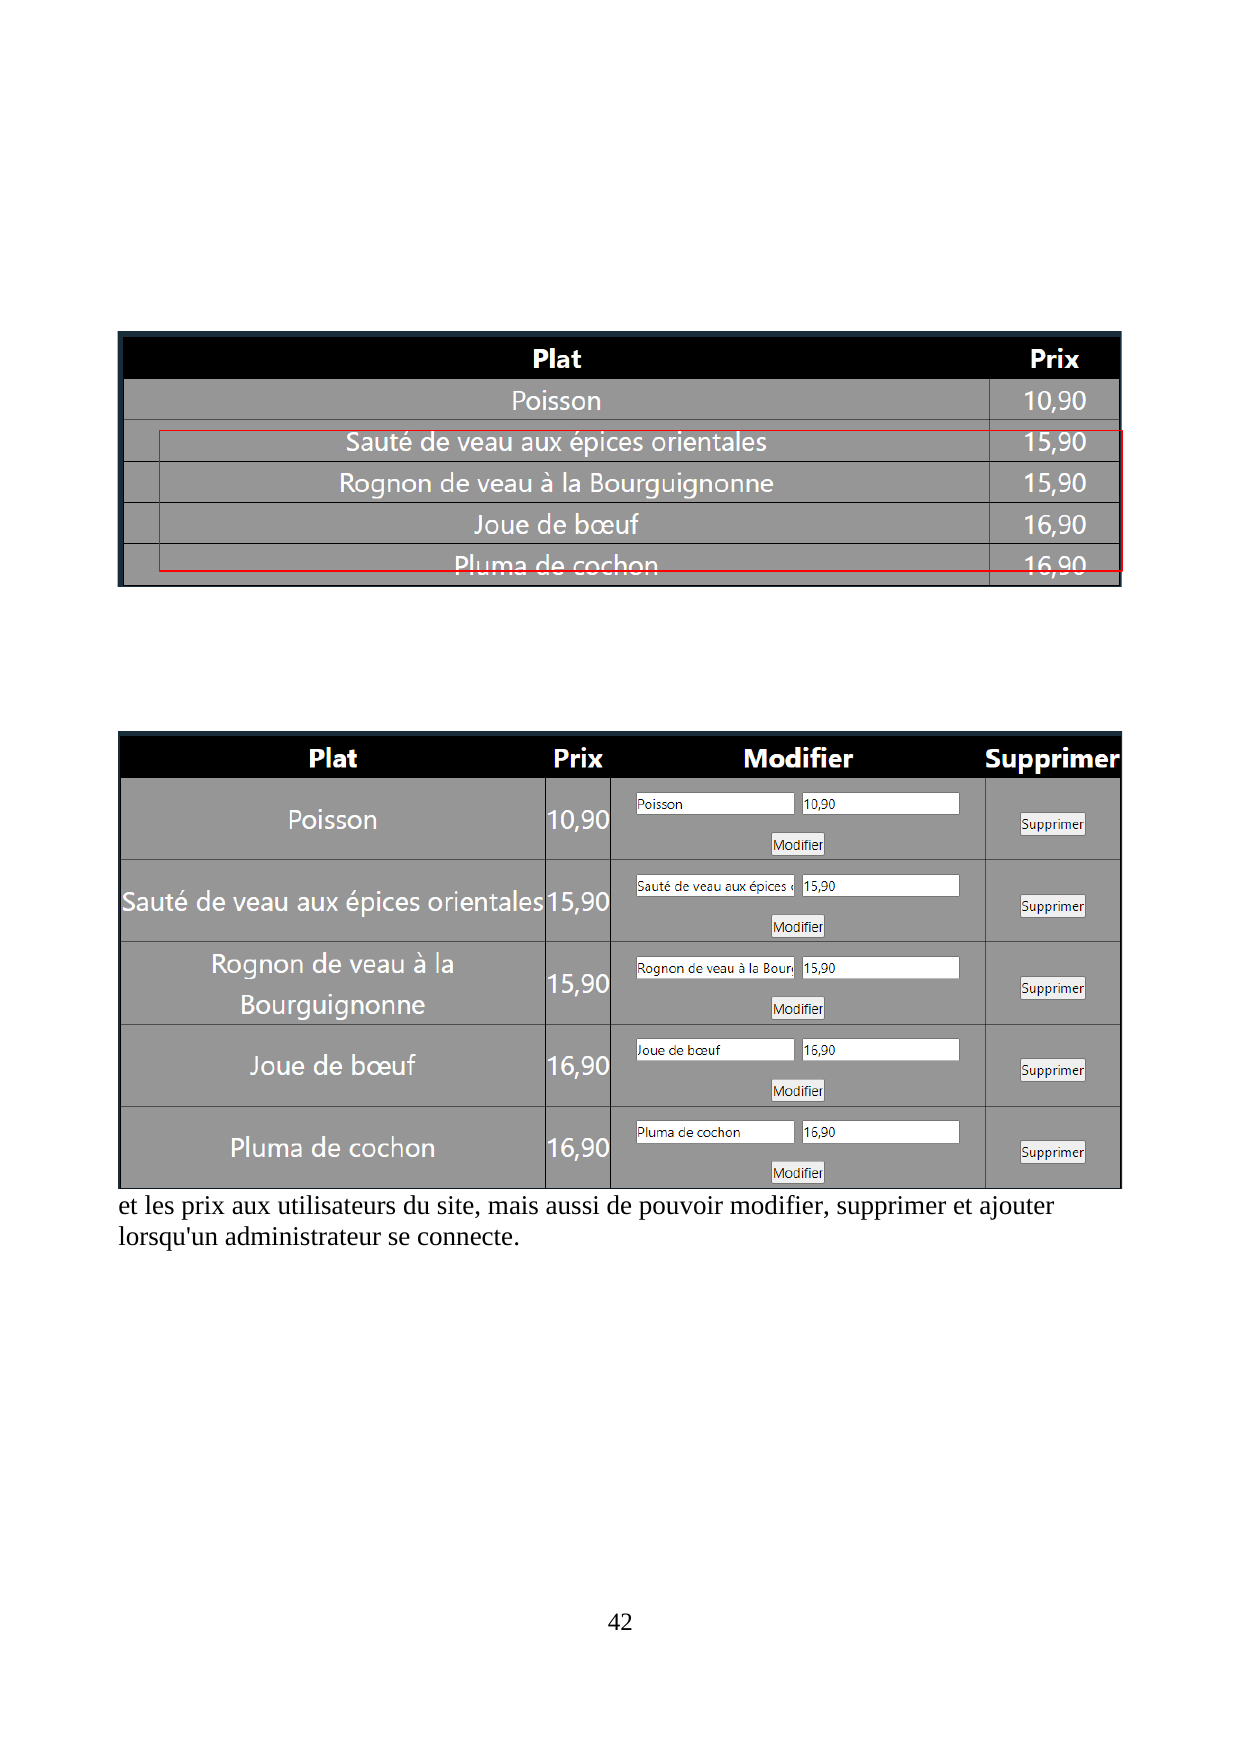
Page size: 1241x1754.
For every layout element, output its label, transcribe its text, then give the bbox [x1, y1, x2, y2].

picture [118, 731, 1123, 1189]
text Sur ma page nommée "La Carte", se trouve un tableau permettant d’afficher les plats et les prix aux utilisateurs du site, mais aussi de pouvoir modifier, supprimer et ajouter lorsqu'un administrateur se connecte. [118, 1189, 1122, 1251]
picture [117, 331, 1122, 587]
picture [160, 431, 1121, 570]
